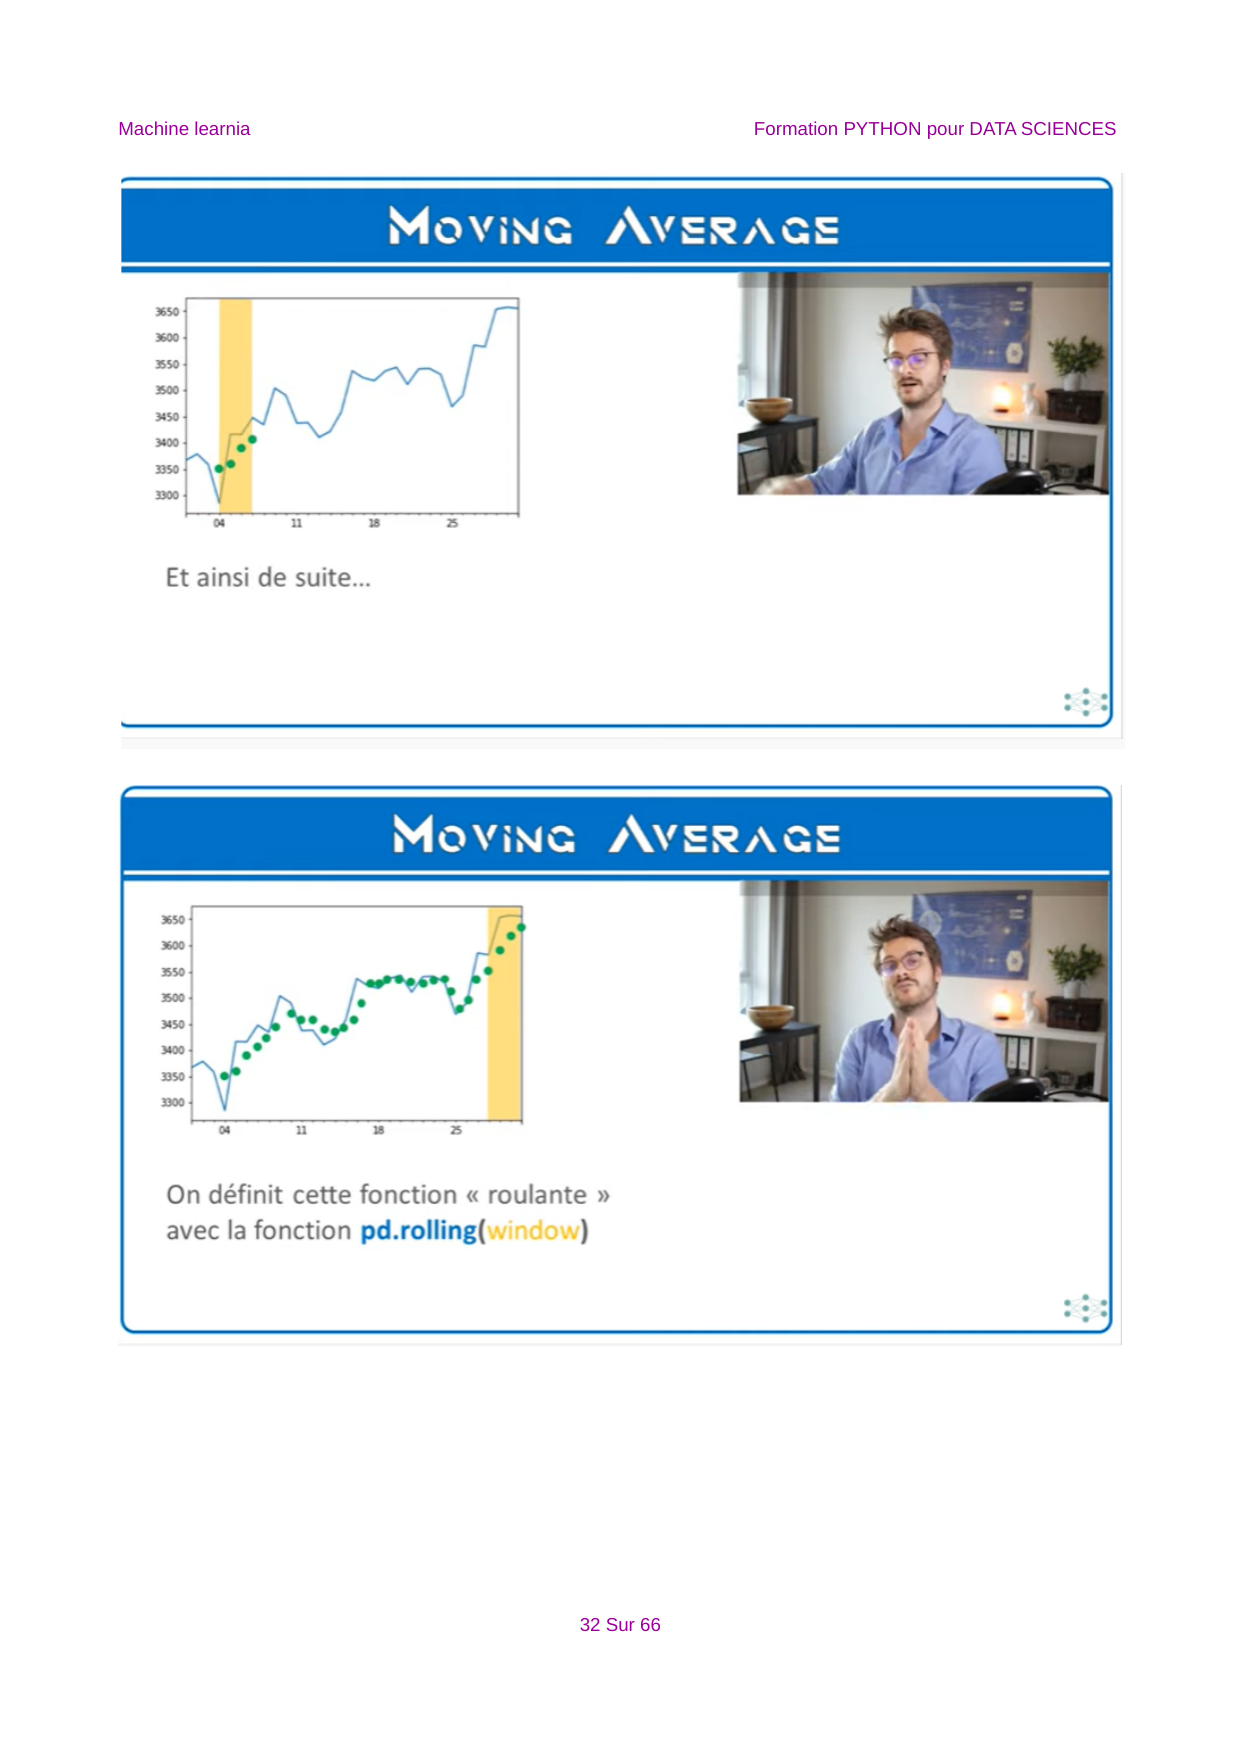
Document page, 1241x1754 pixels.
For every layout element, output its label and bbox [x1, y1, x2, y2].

picture [121, 173, 1125, 749]
picture [118, 785, 1122, 1347]
